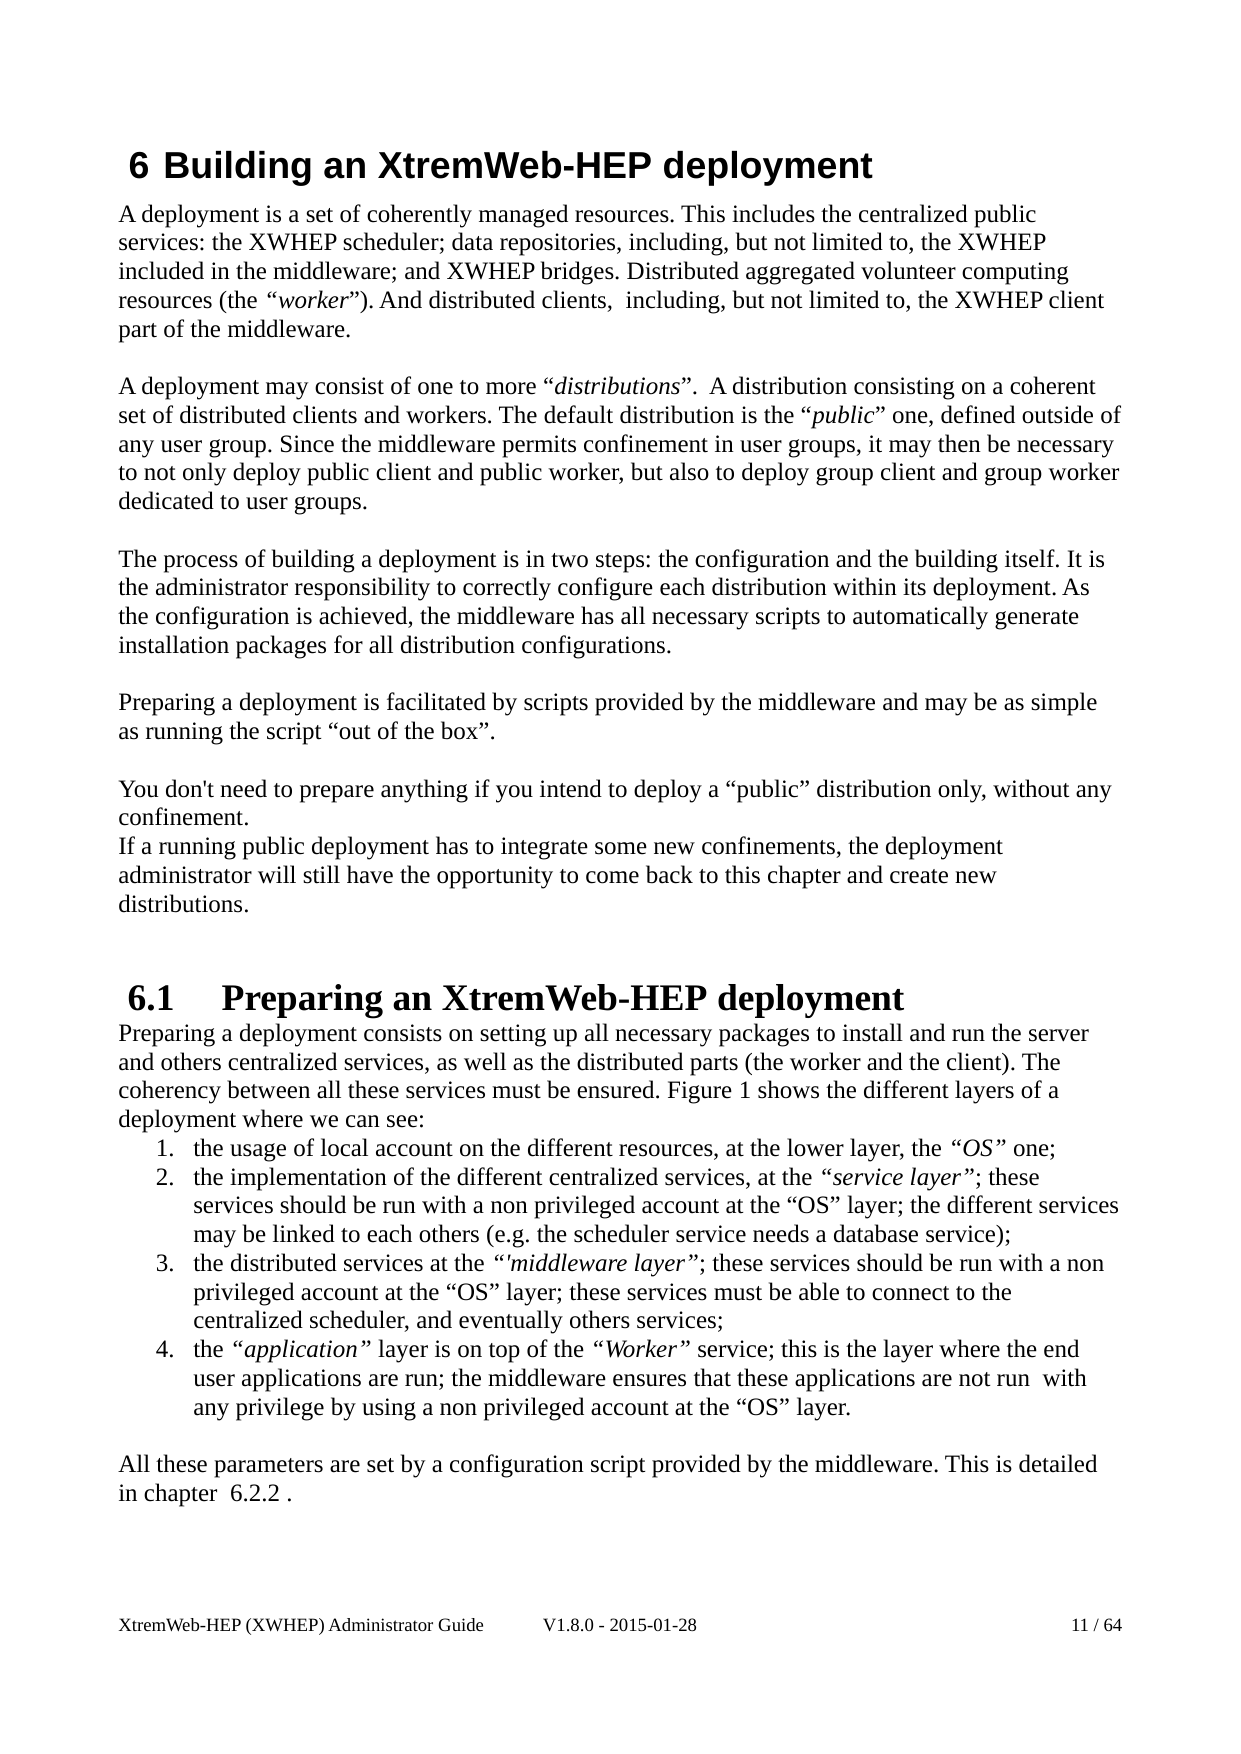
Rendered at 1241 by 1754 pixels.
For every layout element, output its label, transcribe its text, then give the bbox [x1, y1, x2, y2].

text All these parameters are set by a configuration script provided by the middleware. This is detailed in chapter 6.2.2. [118, 1449, 1122, 1507]
text You don't need to prepare anything if you intend to deploy a “public” distribution only, without any confinement. [118, 774, 1122, 831]
text Preparing a deployment consists on setting up all necessary packages to install and run the server and others centralized services, as well as the distributed parts (the worker and the client). The coherency between all these services must be ensured. Figure 1 shows the different layers of a deployment where we can see: [118, 1018, 1122, 1133]
text The process of building a deployment is in two steps: the configuration and the building itself. It is the administrator responsibility to correctly configure each distribution within its deployment. As the configuration is achieved, the middleware has all necessary scripts to automatically generate installation packages for all distribution configurations. [118, 544, 1122, 659]
text If a running public deployment has to integrate some new confinements, the deployment administrator will still have the opportunity to come back to this chapter and create new distributions. [118, 831, 1122, 917]
list the distributed services at the “'middleware layer”; these services should be run with a non privileged account at the “OS” layer; these services must be able to connect to the centralized scheduler, and eventually others services; [156, 1248, 1122, 1334]
list the usage of local account on the different resources, at the lower layer, the “OS” one; [156, 1133, 1122, 1162]
text Preparing a deployment is facilitated by scripts provided by the middleware and may be as simple as running the script “out of the box”. [118, 687, 1122, 745]
subtitle Building an XtremWeb-HEP deployment [118, 143, 1122, 186]
subtitle Preparing an XtremWeb-HEP deployment [118, 975, 1122, 1018]
list the “application” layer is on top of the “Worker” service; this is the layer where the end user applications are run; the middleware ensures that these applications are not run with any privilege by using a non privileged account at the “OS” layer. [156, 1334, 1122, 1421]
text A deployment is a set of coherently managed resources. This includes the centralized public services: the XWHEP scheduler; data repositories, including, but not limited to, the XWHEP included in the middleware; and XWHEP bridges. Distributed aggregated volunteer computing resources (the “worker”). And distributed clients, including, but not limited to, the XWHEP client part of the middleware. [118, 199, 1122, 342]
text A deployment may consist of one to more “distributions”. A distribution consisting on a coherent set of distributed clients and workers. The default distribution is the “public” one, defined outside of any user group. Since the middleware permits confinement in user groups, it may then be necessary to not only deploy public client and public worker, but also to deploy group client and group worker dedicated to user groups. [118, 371, 1122, 515]
list the implementation of the different centralized services, at the “service layer”; these services should be run with a non privileged account at the “OS” layer; the different services may be linked to each others (e.g. the scheduler service needs a database service); [156, 1162, 1122, 1248]
